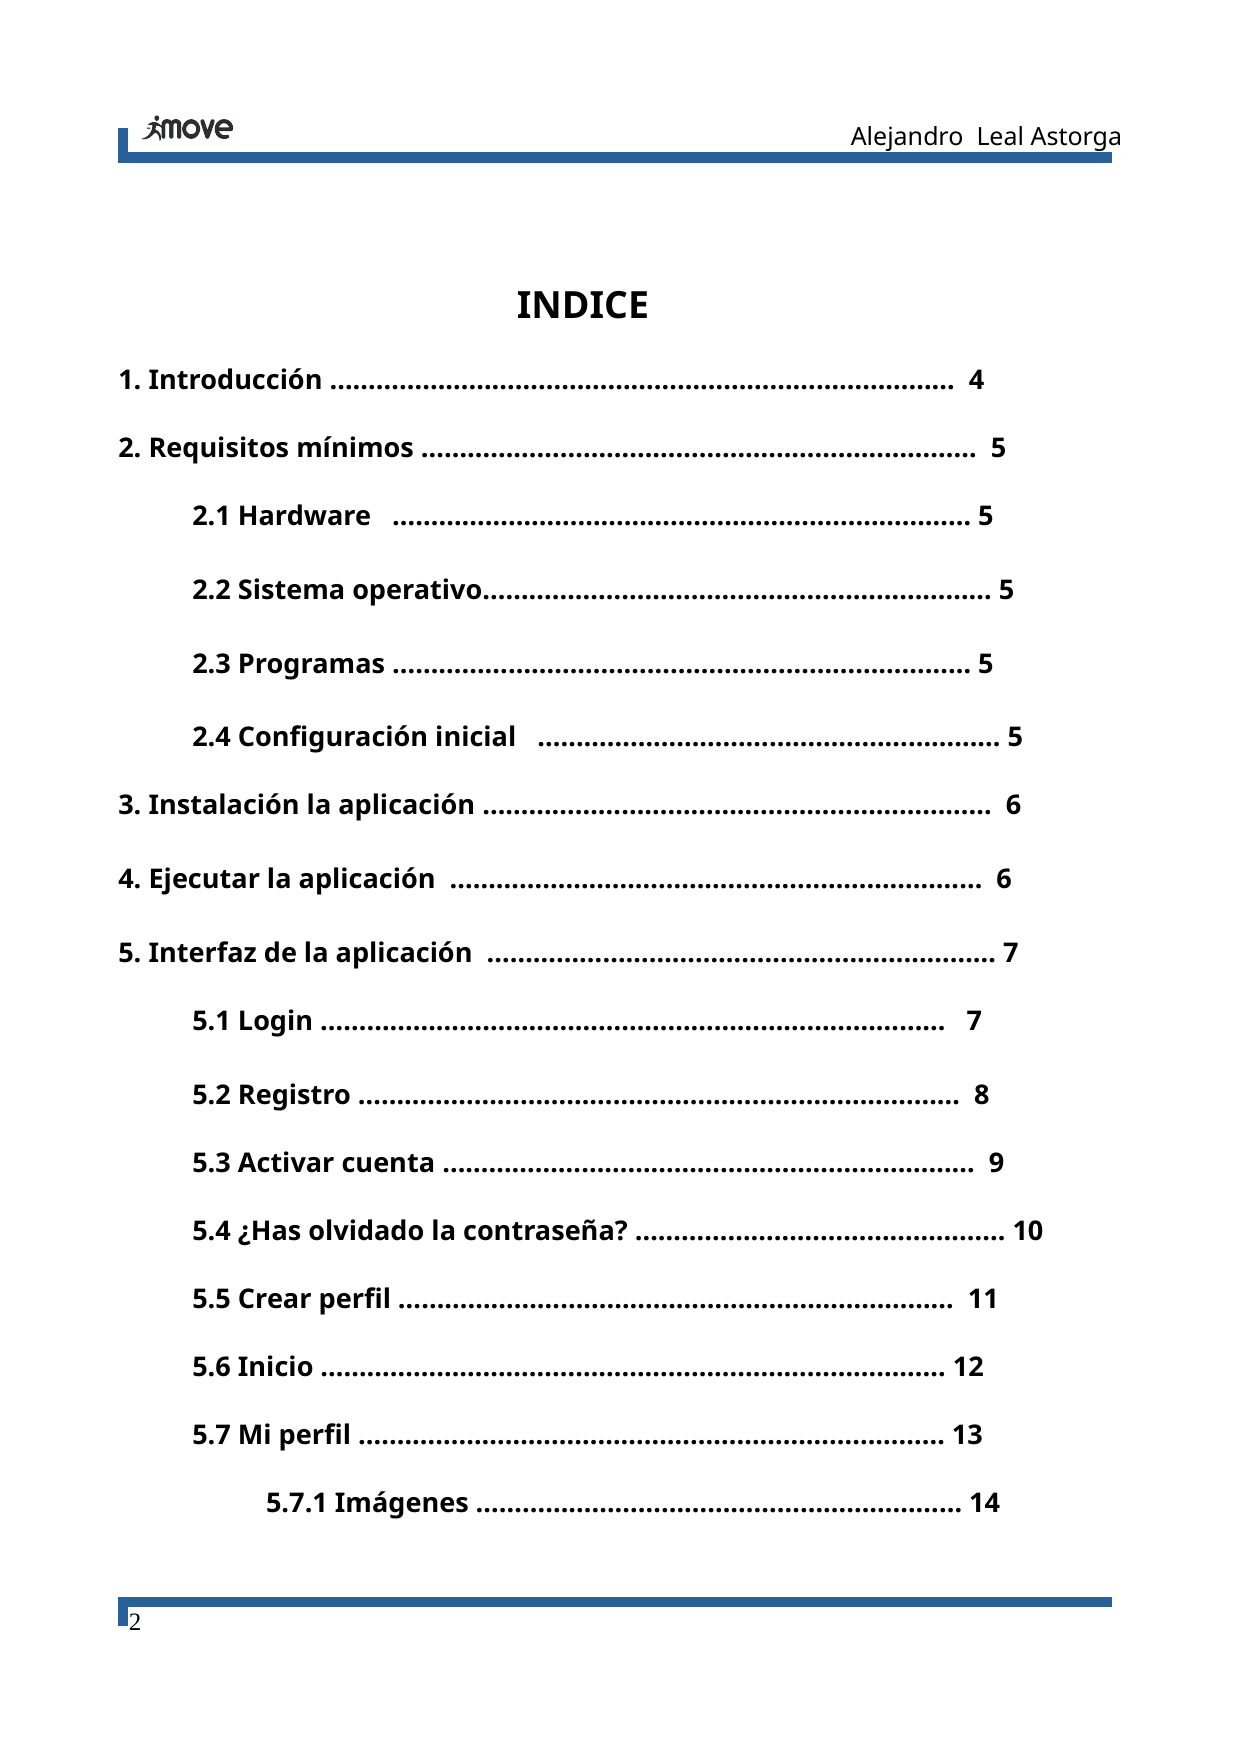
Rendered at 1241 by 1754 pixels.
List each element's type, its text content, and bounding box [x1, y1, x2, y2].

text 3. Instalación la aplicación ………………………………………………………… 6 [118, 786, 1122, 823]
text 5.2 Registro …………………………………………………………………… 8 [118, 1075, 1122, 1112]
text 2.1 Hardware ………………………………………………………………… 5 [118, 497, 1122, 533]
text INDICE [118, 278, 1122, 329]
text 2. Requisitos mínimos ……………………………………………………………… 5 [118, 428, 1122, 465]
text 5.4 ¿Has olvidado la contraseña? ………………………………………… 10 [118, 1211, 1122, 1248]
text 1. Introducción ……………………………………………………………………… 4 [118, 361, 1122, 397]
text 2.2 Sistema operativo………………………………………………………… 5 [118, 570, 1122, 607]
text 5.7 Mi perfil .………………………………………………………………… 13 [118, 1415, 1122, 1452]
text 5.3 Activar cuenta …………………………………………………………… 9 [118, 1143, 1122, 1180]
text 5. Interfaz de la aplicación ………………………………………………………… 7 [118, 933, 1122, 970]
text 2.3 Programas ………………………………………………………………… 5 [118, 644, 1122, 681]
picture [140, 113, 234, 141]
text 4. Ejecutar la aplicación …………………………………………………………… 6 [118, 859, 1122, 896]
text 5.5 Crear perfil ……………………………………………………………… 11 [118, 1279, 1122, 1316]
text 2.4 Configuración inicial …………………………………………………… 5 [118, 718, 1122, 755]
text 5.6 Inicio ……………………………………………………………………… 12 [118, 1347, 1122, 1384]
text 5.1 Login ……………………………………………………………………… 7 [118, 1001, 1122, 1038]
text 5.7.1 Imágenes ……………………………………………………… 14 [118, 1483, 1122, 1520]
